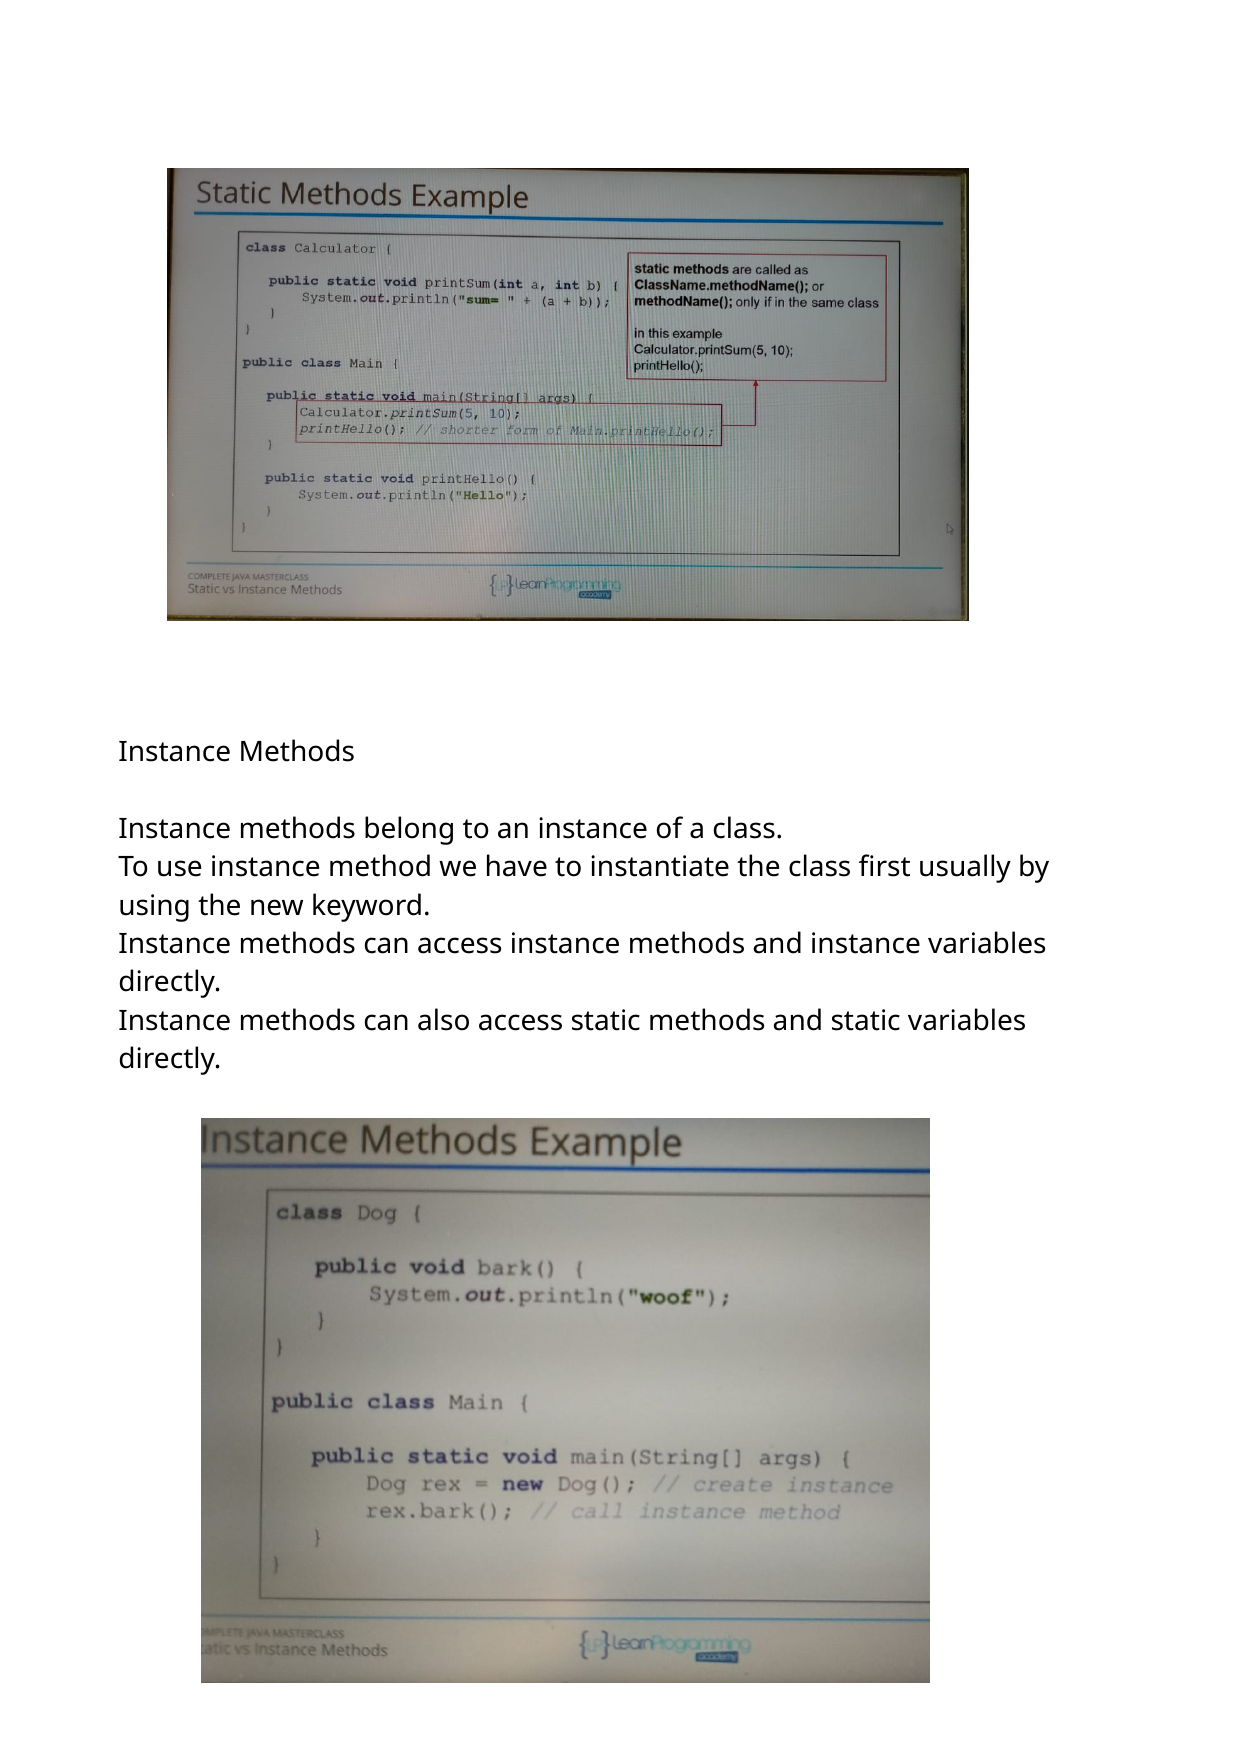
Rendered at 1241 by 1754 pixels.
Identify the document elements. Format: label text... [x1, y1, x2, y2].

text Instance methods can access instance methods and instance variables directly. [118, 923, 1122, 1000]
text Instance methods can also access static methods and static variables directly. [118, 1000, 1122, 1076]
text Instance Methods [118, 731, 1122, 770]
picture [201, 1118, 930, 1683]
text Instance methods belong to an instance of a class. [118, 808, 1122, 846]
text To use instance method we have to instantiate the class first usually by using the new keyword. [118, 846, 1122, 923]
picture [167, 168, 969, 621]
